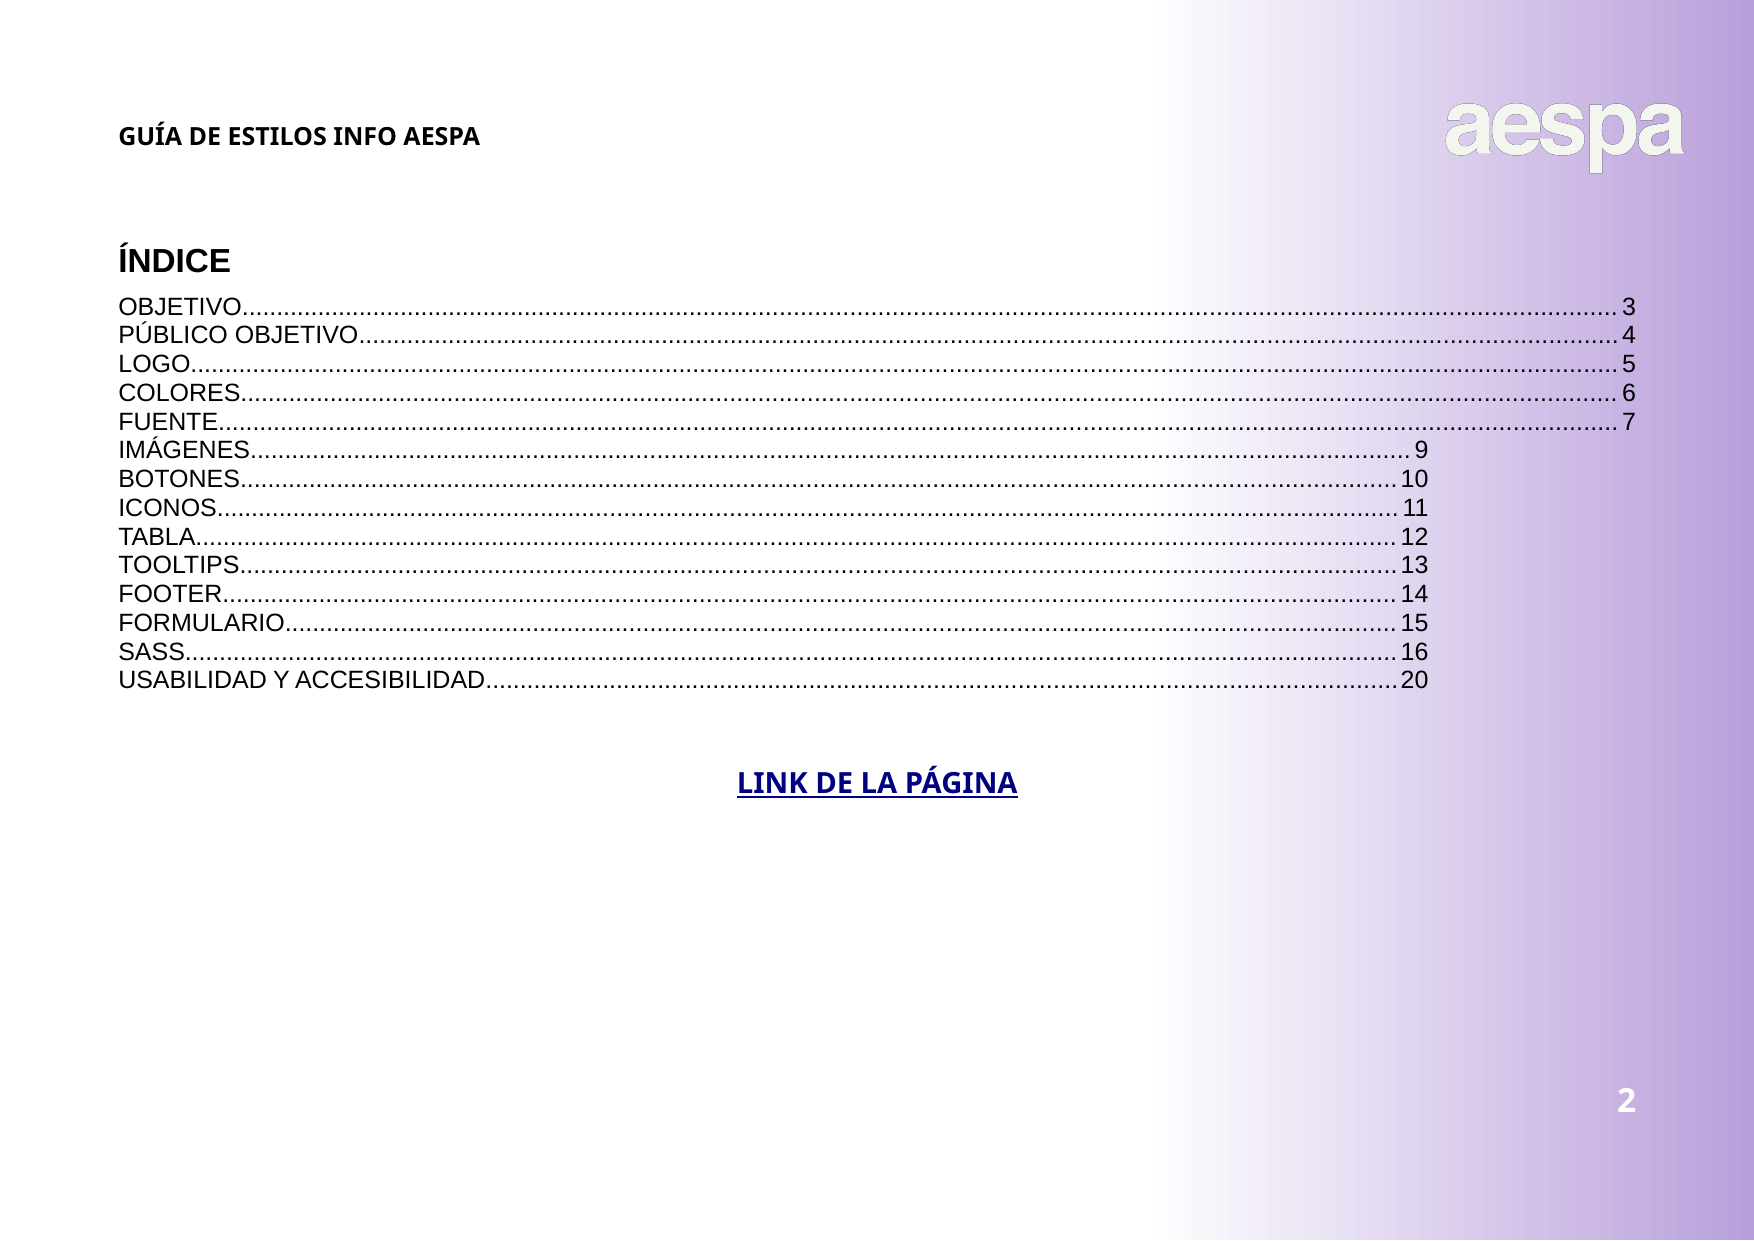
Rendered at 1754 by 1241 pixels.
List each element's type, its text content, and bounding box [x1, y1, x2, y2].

text USABILIDAD Y ACCESIBILIDAD 20 [118, 665, 1636, 694]
text LOGO 5 [118, 349, 1636, 378]
text FORMULARIO 15 [118, 608, 1636, 637]
subtitle ÍNDICE [118, 241, 1636, 279]
text LINK DE LA PÁGINA [118, 762, 1636, 802]
text COLORES 6 [118, 378, 1636, 407]
text TOOLTIPS 13 [118, 550, 1636, 579]
text FUENTE 7 [118, 407, 1636, 435]
text TABLA 12 [118, 522, 1636, 550]
picture [1428, 88, 1703, 187]
text SASS 16 [118, 637, 1636, 665]
text OBJETIVO 3 [118, 292, 1636, 320]
text ICONOS 11 [118, 493, 1636, 522]
text FOOTER 14 [118, 579, 1636, 608]
text BOTONES 10 [118, 464, 1636, 493]
text PÚBLICO OBJETIVO 4 [118, 320, 1636, 349]
text IMÁGENES 9 [118, 435, 1636, 464]
